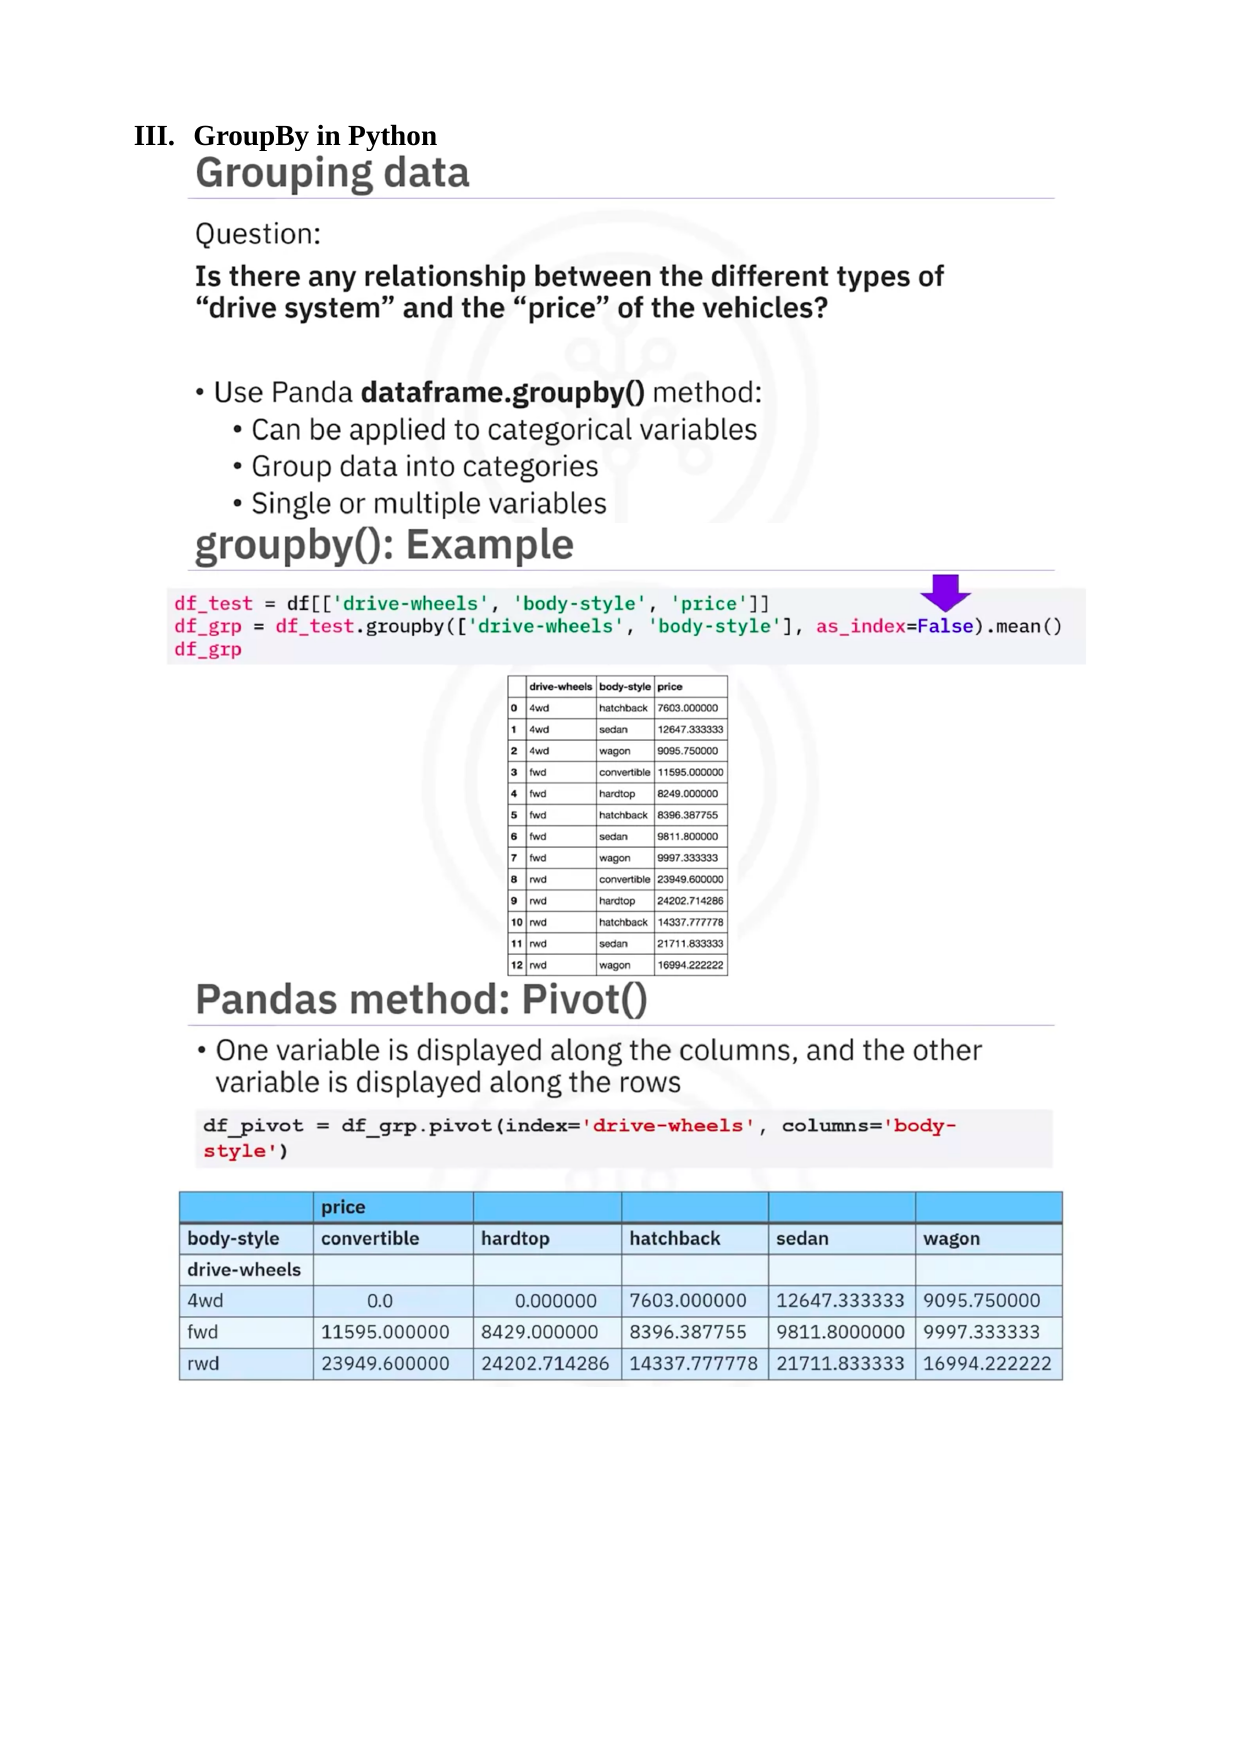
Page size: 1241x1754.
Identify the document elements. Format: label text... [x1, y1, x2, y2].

picture [118, 151, 1123, 1387]
list GroupBy in Python [175, 118, 1122, 151]
